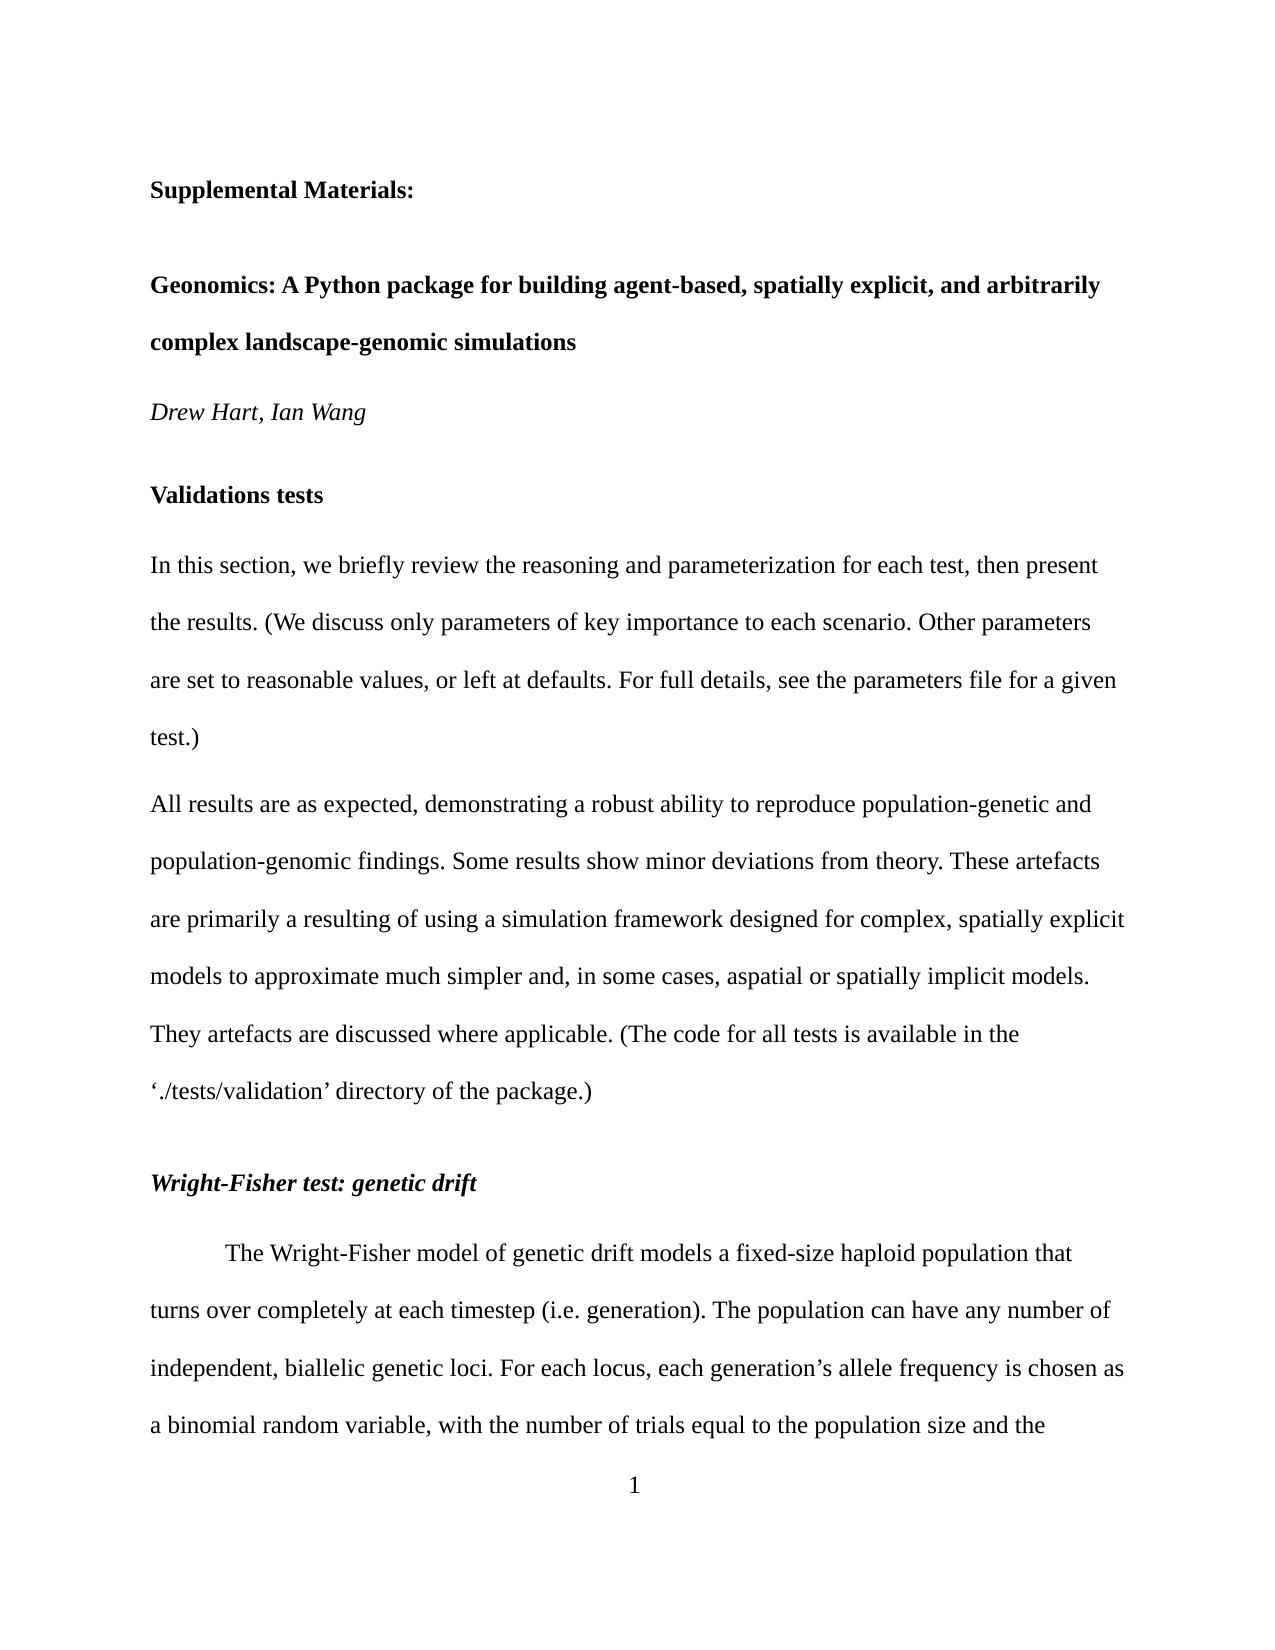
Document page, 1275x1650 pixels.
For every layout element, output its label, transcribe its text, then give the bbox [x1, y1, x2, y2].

text All results are as expected, demonstrating a robust ability to reproduce population-genetic and population-genomic findings. Some results show minor deviations from theory. These artefacts are primarily a resulting of using a simulation framework designed for complex, spatially explicit models to approximate much simpler and, in some cases, aspatial or spatially implicit models. They artefacts are discussed where applicable. (The code for all tests is available in the ‘./tests/validation’ directory of the package.) [150, 789, 1125, 1105]
subtitle Wright-Fisher test: genetic drift [150, 1168, 1125, 1197]
subtitle Geonomics: A Python package for building agent-based, spatially explicit, and arbitrarily complex landscape-genomic simulations [150, 270, 1125, 356]
text In this section, we briefly review the reasoning and parameterization for each test, then present the results. (We discuss only parameters of key importance to each scenario. Other parameters are set to reasonable values, or left at defaults. For full details, see the parameters file for a given test.) [150, 550, 1125, 751]
text Drew Hart, Ian Wang [150, 397, 1125, 426]
text The Wright-Fisher model of genetic drift models a fixed-size haploid population that turns over completely at each timestep (i.e. generation). The population can have any number of independent, biallelic genetic loci. For each locus, each generation’s allele frequency is chosen as a binomial random variable, with the number of trials equal to the population size and the [150, 1238, 1125, 1439]
subtitle Validations tests [150, 480, 1125, 509]
subtitle Supplemental Materials: [150, 175, 1125, 204]
